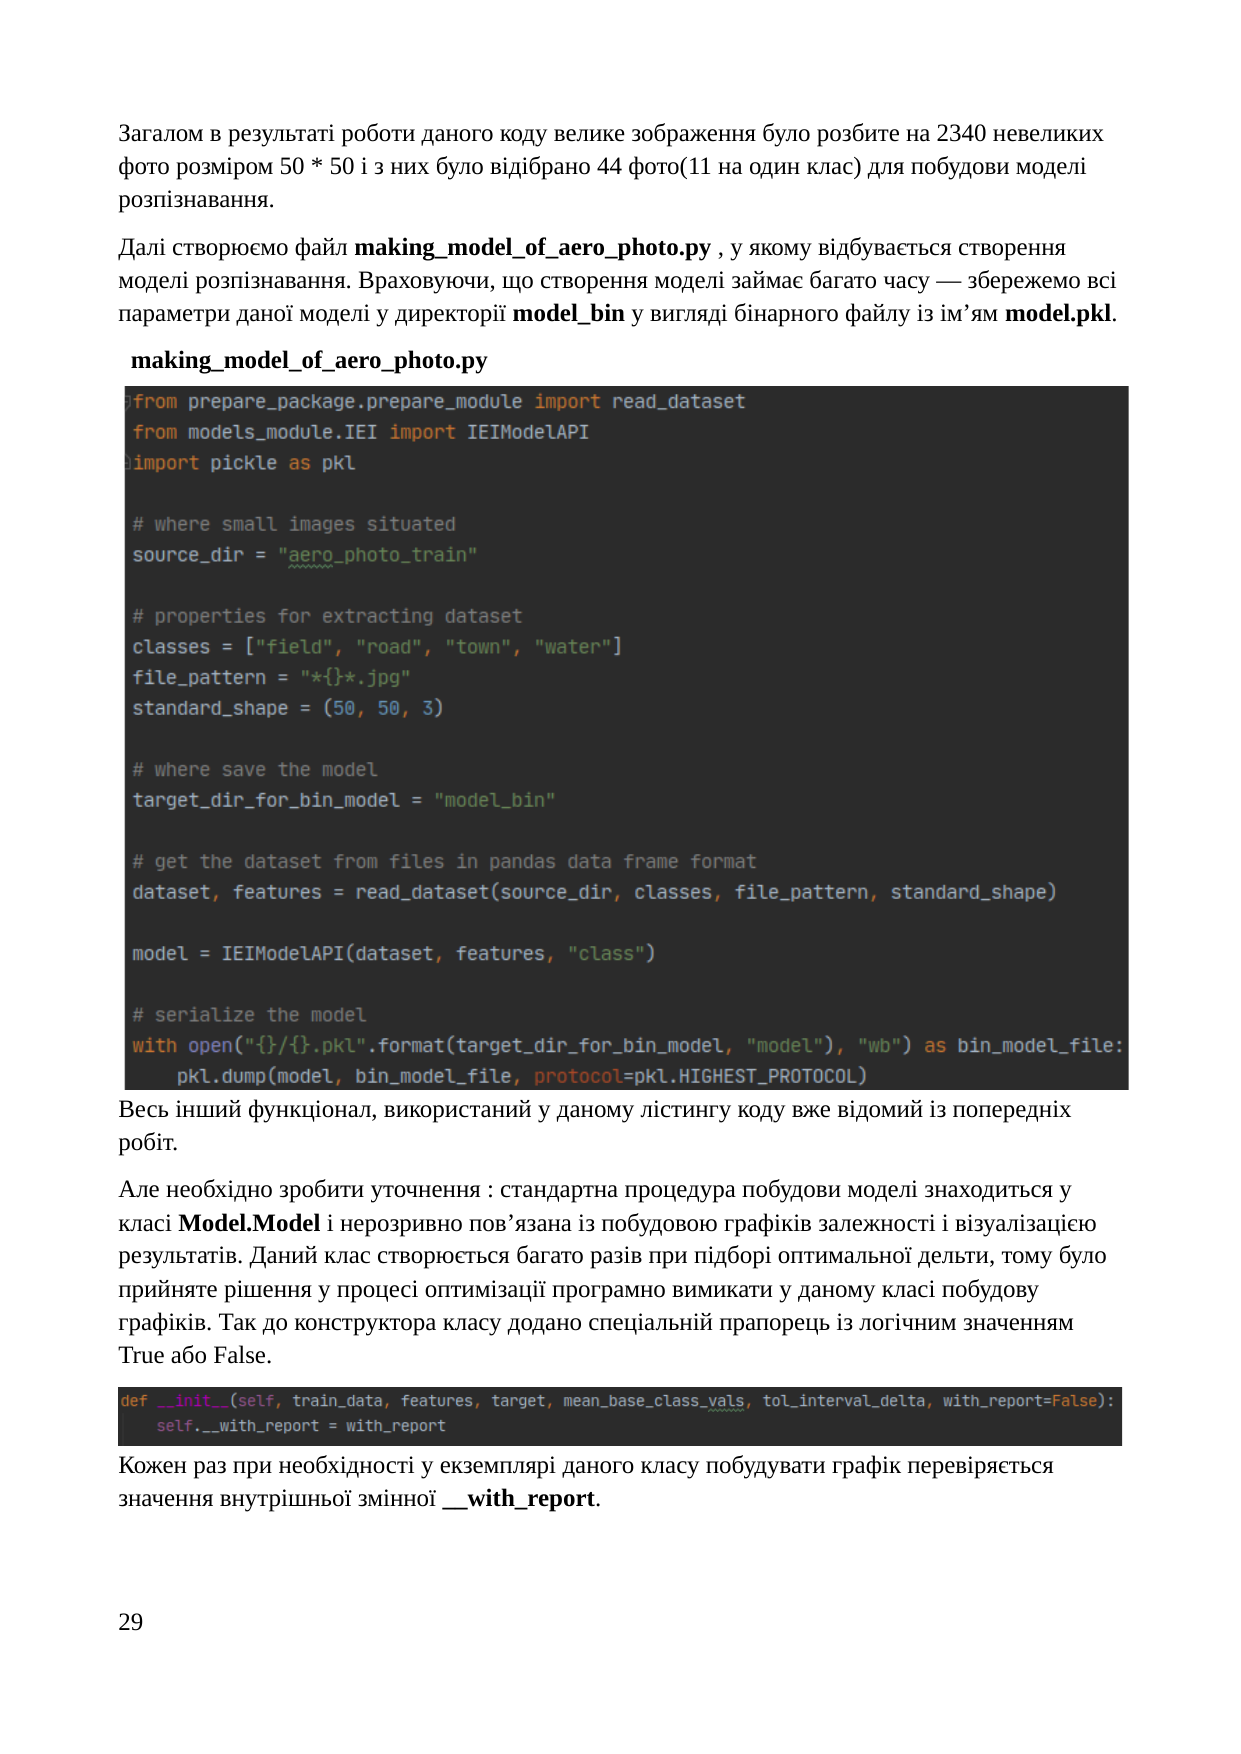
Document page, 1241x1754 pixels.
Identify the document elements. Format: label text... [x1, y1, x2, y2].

text Весь інший функціонал, використаний у даному лістингу коду вже відомий із попередніх робіт. [118, 393, 1122, 1156]
text Загалом в результаті роботи даного коду велике зображення було розбите на 2340 невеликих фото розміром 50 * 50 і з них було відібрано 44 фото(11 на один клас) для побудови моделі розпізнавання. [118, 118, 1122, 213]
text Але необхідно зробити уточнення : стандартна процедура побудови моделі знаходиться у класі Model.Model і нерозривно повʼязана із побудовою графіків залежності і візуалізацією результатів. Даний клас створюється багато разів при підборі оптимальної дельти, тому було прийняте рішення у процесі оптимізації програмно вимикати у даному класі побудову графіків. Так до конструктора класу додано спеціальній прапорець із логічним значенням True або False. [118, 1174, 1122, 1368]
picture [118, 1387, 1123, 1446]
picture [124, 386, 1129, 1090]
text making_model_of_aero_photo.py [118, 345, 1122, 374]
text Далі створюємо файл making_model_of_aero_photo.py , у якому відбувається створення моделі розпізнавання. Враховуючи, що створення моделі займає багато часу — збережемо всі параметри даної моделі у директорії model_bin у вигляді бінарного файлу із імʼям model.pkl. [118, 232, 1122, 327]
text Кожен раз при необхідності у екземплярі даного класу побудувати графік перевіряється значення внутрішньої змінної __with_report. [118, 1446, 1122, 1512]
